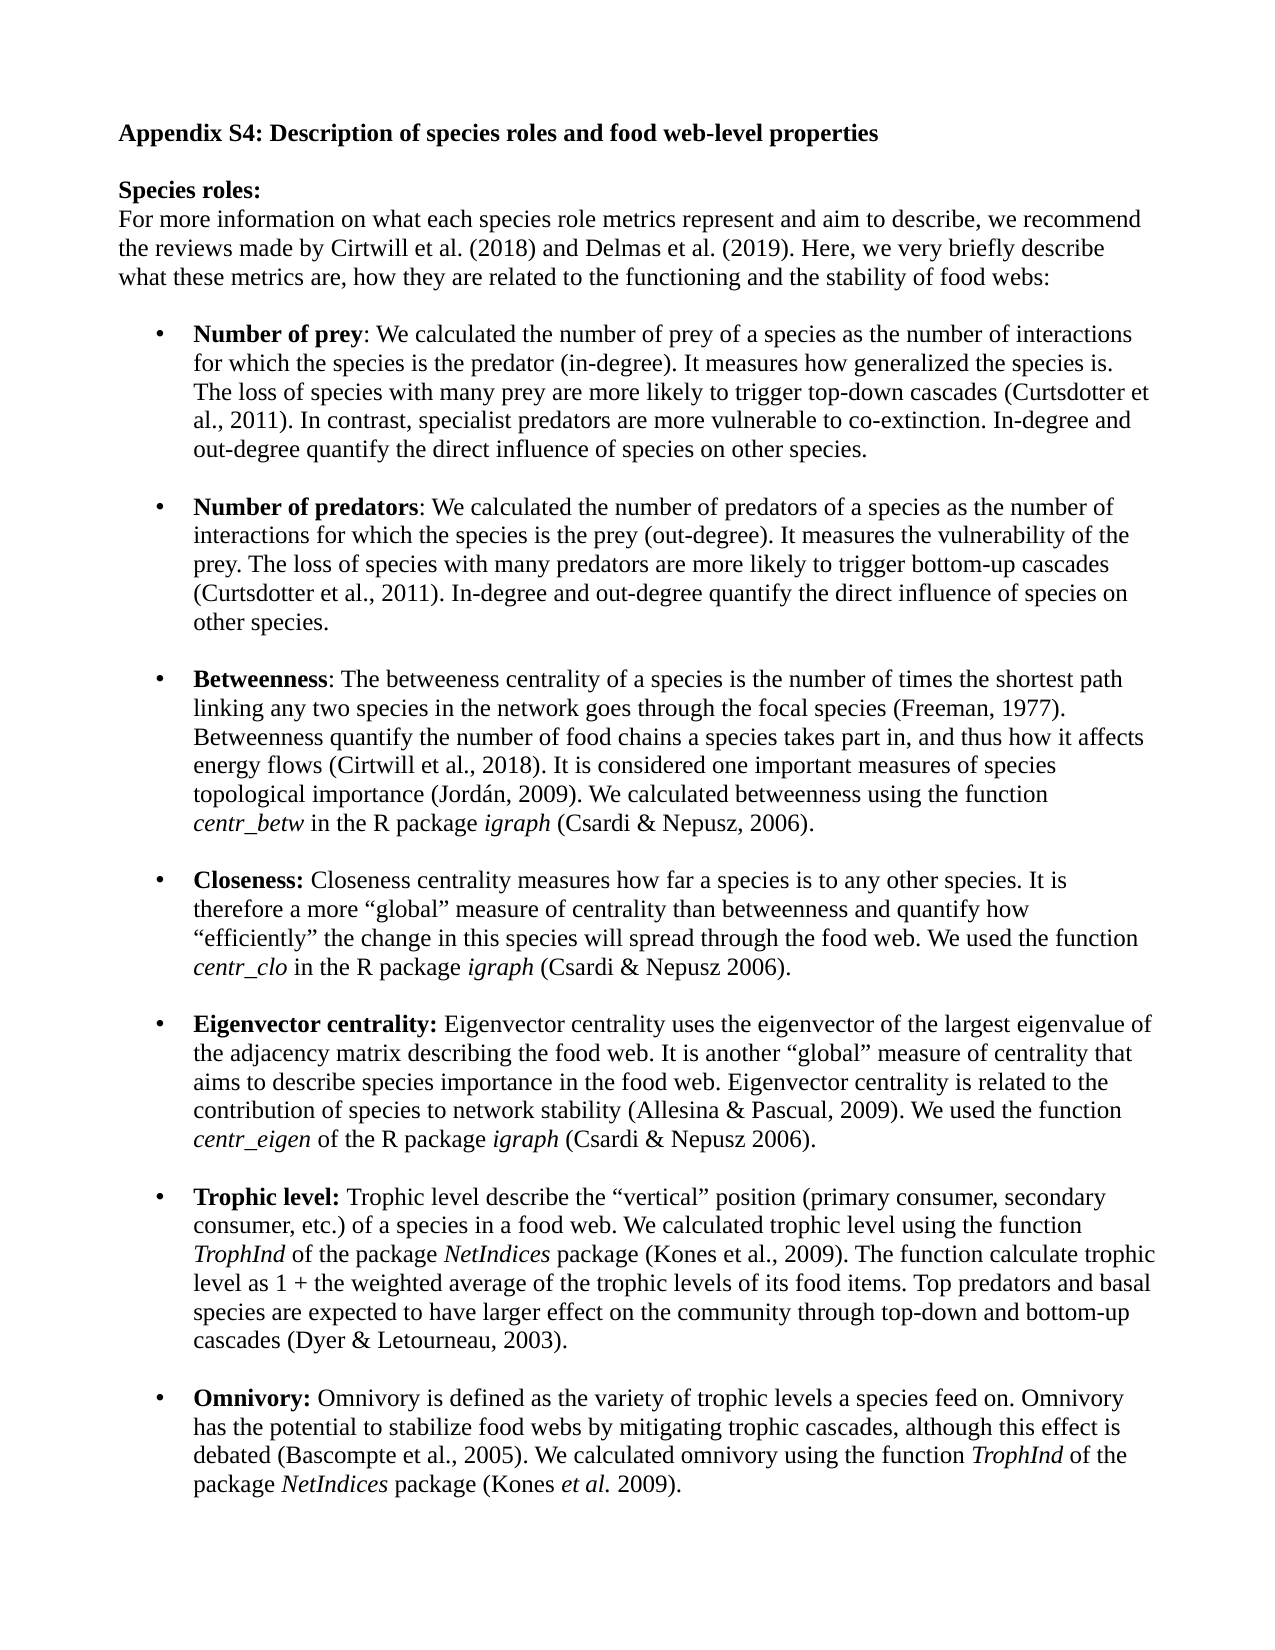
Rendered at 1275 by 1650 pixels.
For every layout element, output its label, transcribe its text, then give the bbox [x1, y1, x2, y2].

list Number of prey: We calculated the number of prey of a species as the number of interactions for which the species is the predator (in-degree). It measures how generalized the species is. The loss of species with many prey are more likely to trigger top-down cascades (Curtsdotter et al., 2011). In contrast, specialist predators are more vulnerable to co-extinction. In-degree and out-degree quantify the direct influence of species on other species. [156, 319, 1157, 463]
list Eigenvector centrality: Eigenvector centrality uses the eigenvector of the largest eigenvalue of the adjacency matrix describing the food web. It is another “global” measure of centrality that aims to describe species importance in the food web. Eigenvector centrality is related to the contribution of species to network stability (Allesina & Pascual, 2009). We used the function centr_eigen of the R package igraph (Csardi & Nepusz 2006). [156, 1009, 1157, 1153]
list Trophic level: Trophic level describe the “vertical” position (primary consumer, secondary consumer, etc.) of a species in a food web. We calculated trophic level using the function TrophInd of the package NetIndices package (Kones et al., 2009). The function calculate trophic level as 1 + the weighted average of the trophic levels of its food items. Top predators and basal species are expected to have larger effect on the community through top-down and bottom-up cascades (Dyer & Letourneau, 2003). [156, 1182, 1157, 1354]
text Appendix S4: Description of species roles and food web-level properties [118, 118, 1157, 147]
text Species roles: [118, 176, 1157, 204]
text For more information on what each species role metrics represent and aim to describe, we recommend the reviews made by Cirtwill et al. (2018) and Delmas et al. (2019). Here, we very briefly describe what these metrics are, how they are related to the functioning and the stability of food webs: [118, 204, 1157, 291]
list Omnivory: Omnivory is defined as the variety of trophic levels a species feed on. Omnivory has the potential to stabilize food webs by mitigating trophic cascades, although this effect is debated (Bascompte et al., 2005). We calculated omnivory using the function TrophInd of the package NetIndices package (Kones et al. 2009). [156, 1383, 1157, 1498]
list Number of predators: We calculated the number of predators of a species as the number of interactions for which the species is the prey (out-degree). It measures the vulnerability of the prey. The loss of species with many predators are more likely to trigger bottom-up cascades (Curtsdotter et al., 2011). In-degree and out-degree quantify the direct influence of species on other species. [156, 492, 1157, 636]
list Betweenness: The betweeness centrality of a species is the number of times the shortest path linking any two species in the network goes through the focal species (Freeman, 1977). Betweenness quantify the number of food chains a species takes part in, and thus how it affects energy flows (Cirtwill et al., 2018). It is considered one important measures of species topological importance (Jordán, 2009). We calculated betweenness using the function centr_betw in the R package igraph (Csardi & Nepusz, 2006). [156, 664, 1157, 837]
list Closeness: Closeness centrality measures how far a species is to any other species. It is therefore a more “global” measure of centrality than betweenness and quantify how “efficiently” the change in this species will spread through the food web. We used the function centr_clo in the R package igraph (Csardi & Nepusz 2006). [156, 866, 1157, 981]
